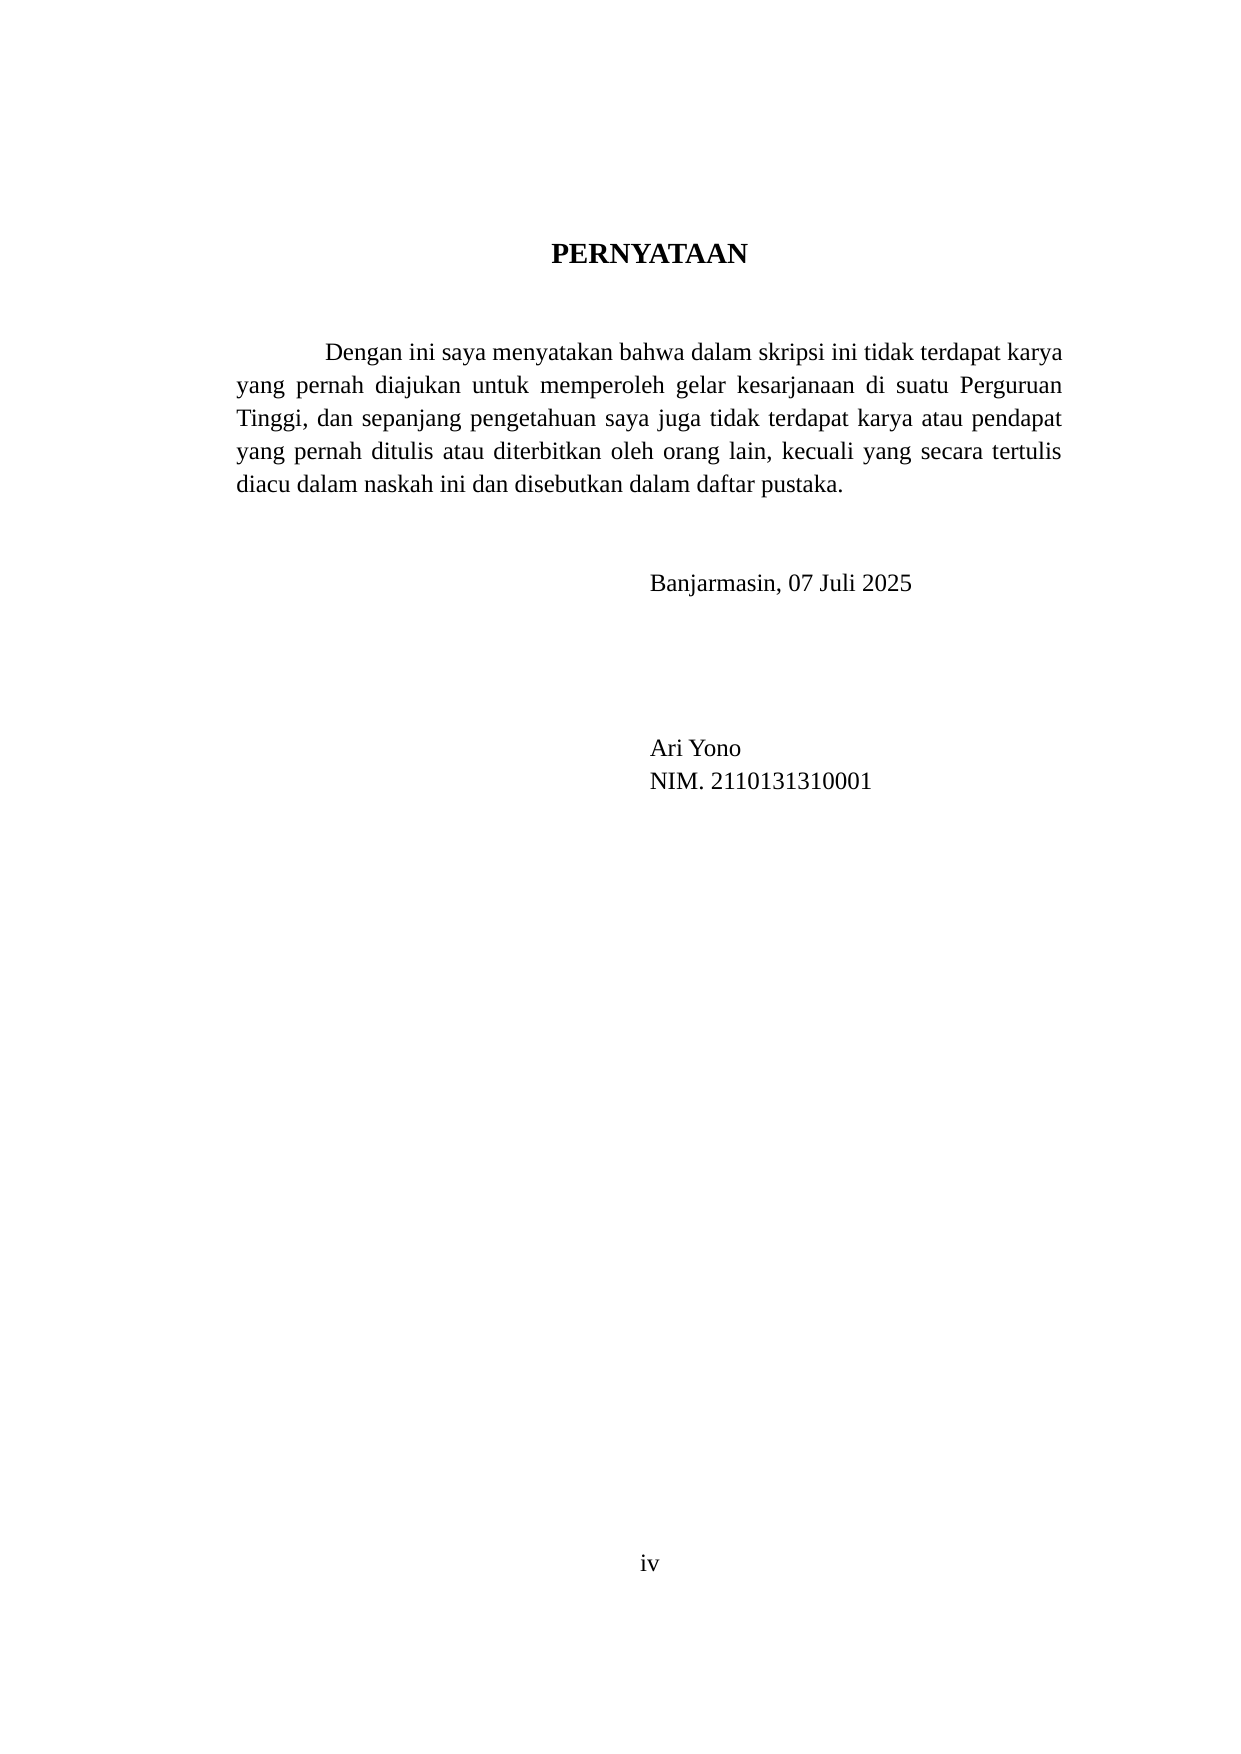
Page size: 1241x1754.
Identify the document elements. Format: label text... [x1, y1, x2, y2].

table_cell [236, 667, 649, 700]
table_cell Ari Yono [650, 733, 1063, 766]
text Dengan ini saya menyatakan bahwa dalam skripsi ini tidak terdapat karya yang pernah diajukan untuk memperoleh gelar kesarjanaan di suatu Perguruan Tinggi, dan sepanjang pengetahuan saya juga tidak terdapat karya atau pendapat yang pernah ditulis atau diterbitkan oleh orang lain, kecuali yang secara tertulis diacu dalam naskah ini dan disebutkan dalam daftar pustaka. [236, 337, 1063, 498]
table_cell NIM. 2110131310001 [650, 766, 1063, 799]
table_cell [236, 634, 649, 667]
table_cell [236, 733, 649, 766]
table_header Banjarmasin, 07 Juli 2025 [650, 568, 1063, 601]
table_cell [650, 634, 1063, 667]
table_cell [236, 601, 649, 634]
table_cell [650, 667, 1063, 700]
subtitle PERNYATAAN [236, 236, 1063, 270]
table_cell [650, 601, 1063, 634]
table_cell [236, 766, 649, 799]
table_header [236, 568, 649, 601]
table_cell [236, 700, 649, 733]
table_cell [650, 700, 1063, 733]
